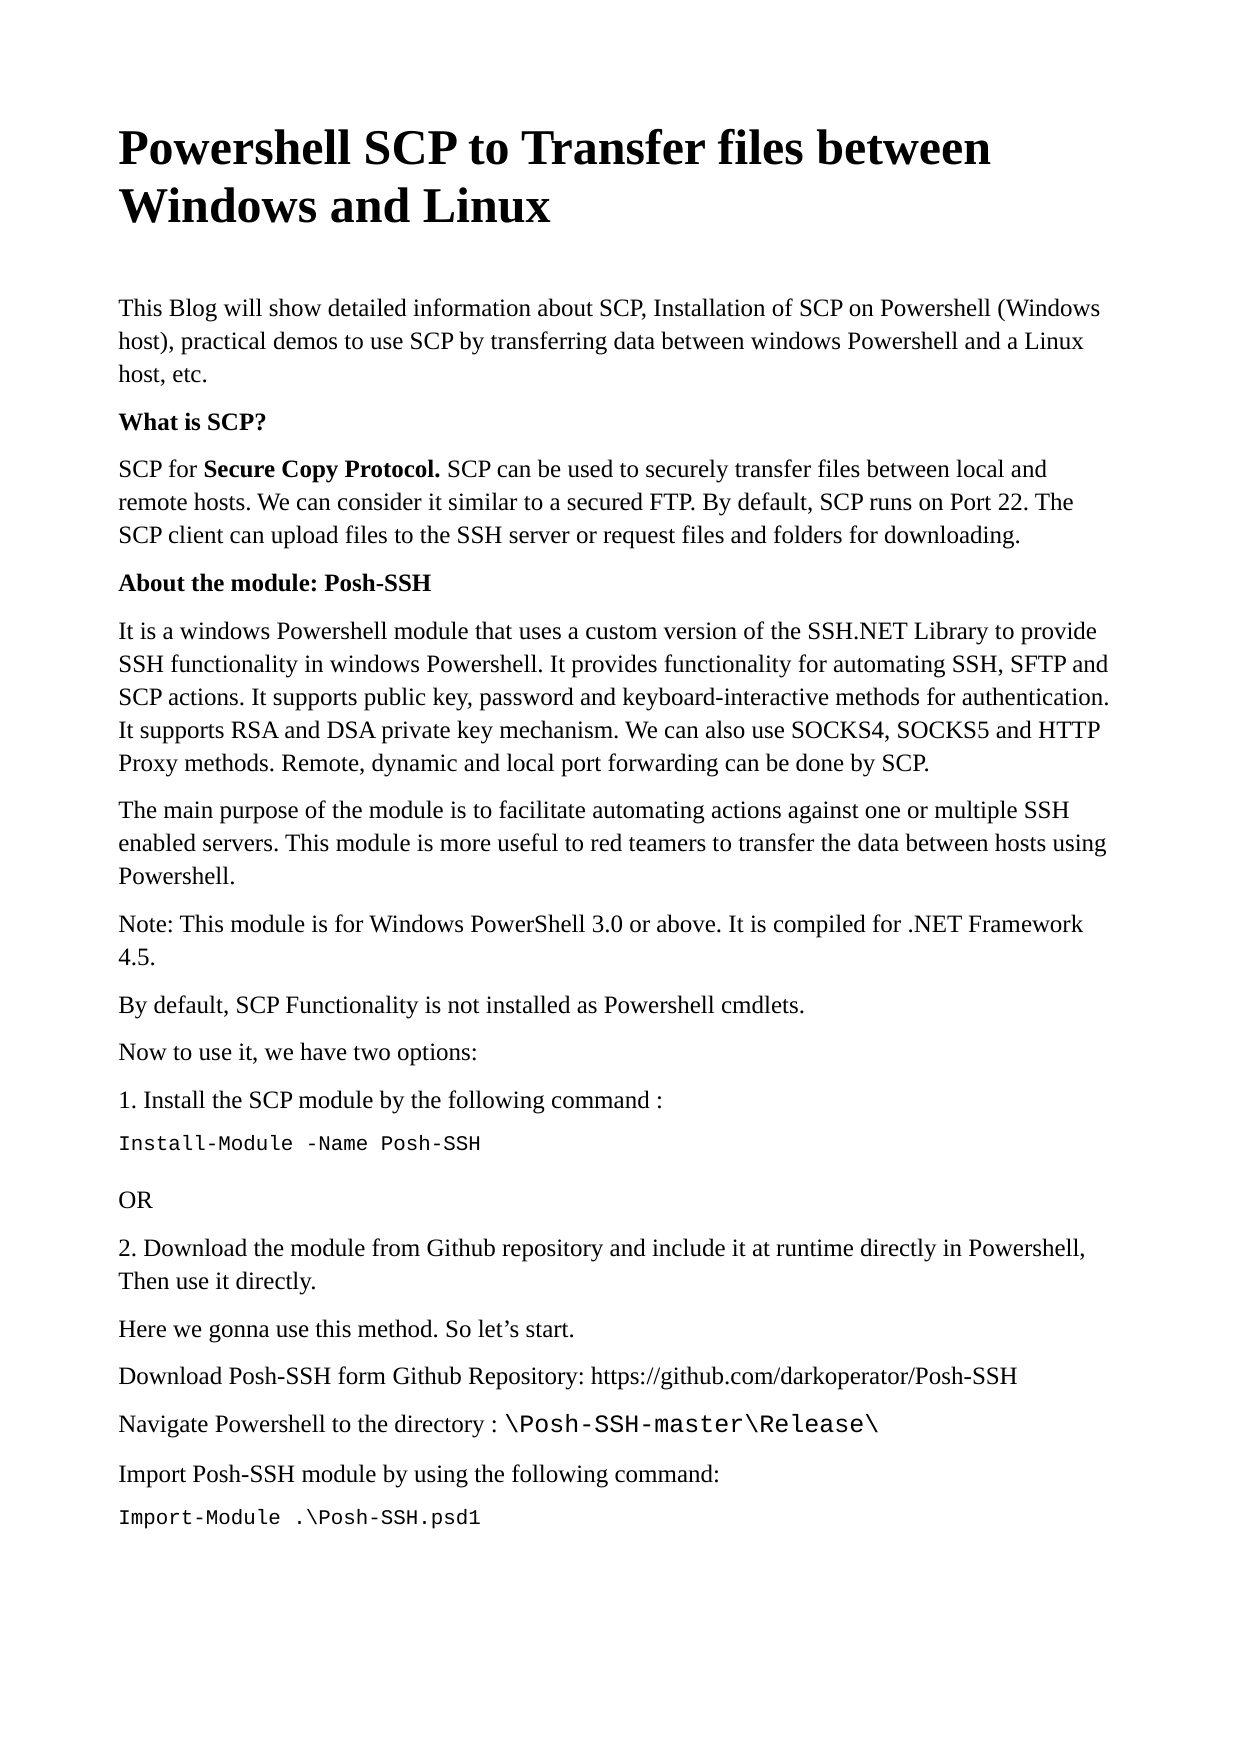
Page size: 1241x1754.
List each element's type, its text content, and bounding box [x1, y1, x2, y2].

text This Blog will show detailed information about SCP, Installation of SCP on Powershell (Windows host), practical demos to use SCP by transferring data between windows Powershell and a Linux host, etc. [118, 293, 1122, 388]
text Import Posh-SSH module by using the following command: [118, 1459, 1122, 1488]
text By default, SCP Functionality is not installed as Powershell cmdlets. [118, 990, 1122, 1018]
text 2. Download the module from Github repository and include it at runtime directly in Powershell, Then use it directly. [118, 1233, 1122, 1295]
text SCP for Secure Copy Protocol. SCP can be used to securely transfer files between local and remote hosts. We can consider it similar to a secured FTP. By default, SCP runs on Port 22. The SCP client can upload files to the SSH server or request files and folders for downloading. [118, 454, 1122, 549]
text Download Posh-SSH form Github Repository: https://github.com/darkoperator/Posh-SSH [118, 1361, 1122, 1390]
text Navigate Powershell to the directory : \Posh-SSH-master\Release\ [118, 1409, 1122, 1440]
text What is SCP? [118, 407, 1122, 436]
text Install-Module -Name Posh-SSH [118, 1132, 1122, 1156]
subtitle Powershell SCP to Transfer files between Windows and Linux [118, 118, 1122, 233]
text It is a windows Powershell module that uses a custom version of the SSH.NET Library to provide SSH functionality in windows Powershell. It provides functionality for automating SSH, SFTP and SCP actions. It supports public key, password and keyboard-interactive methods for authentication. It supports RSA and DSA private key mechanism. We can also use SOCKS4, SOCKS5 and HTTP Proxy methods. Remote, dynamic and local port forwarding can be done by SCP. [118, 616, 1122, 777]
text Now to use it, we have two options: [118, 1037, 1122, 1066]
text Note: This module is for Windows PowerShell 3.0 or above. It is compiled for .NET Framework 4.5. [118, 909, 1122, 971]
text OR [118, 1186, 1122, 1214]
text The main purpose of the module is to facilitate automating actions against one or multiple SSH enabled servers. This module is more useful to red teamers to transfer the data between hosts using Powershell. [118, 795, 1122, 890]
text 1. Install the SCP module by the following command : [118, 1085, 1122, 1114]
text Import-Module .\Posh-SSH.psd1 [118, 1507, 1122, 1530]
text About the module: Posh-SSH [118, 568, 1122, 597]
text Here we gonna use this method. So let’s start. [118, 1314, 1122, 1343]
